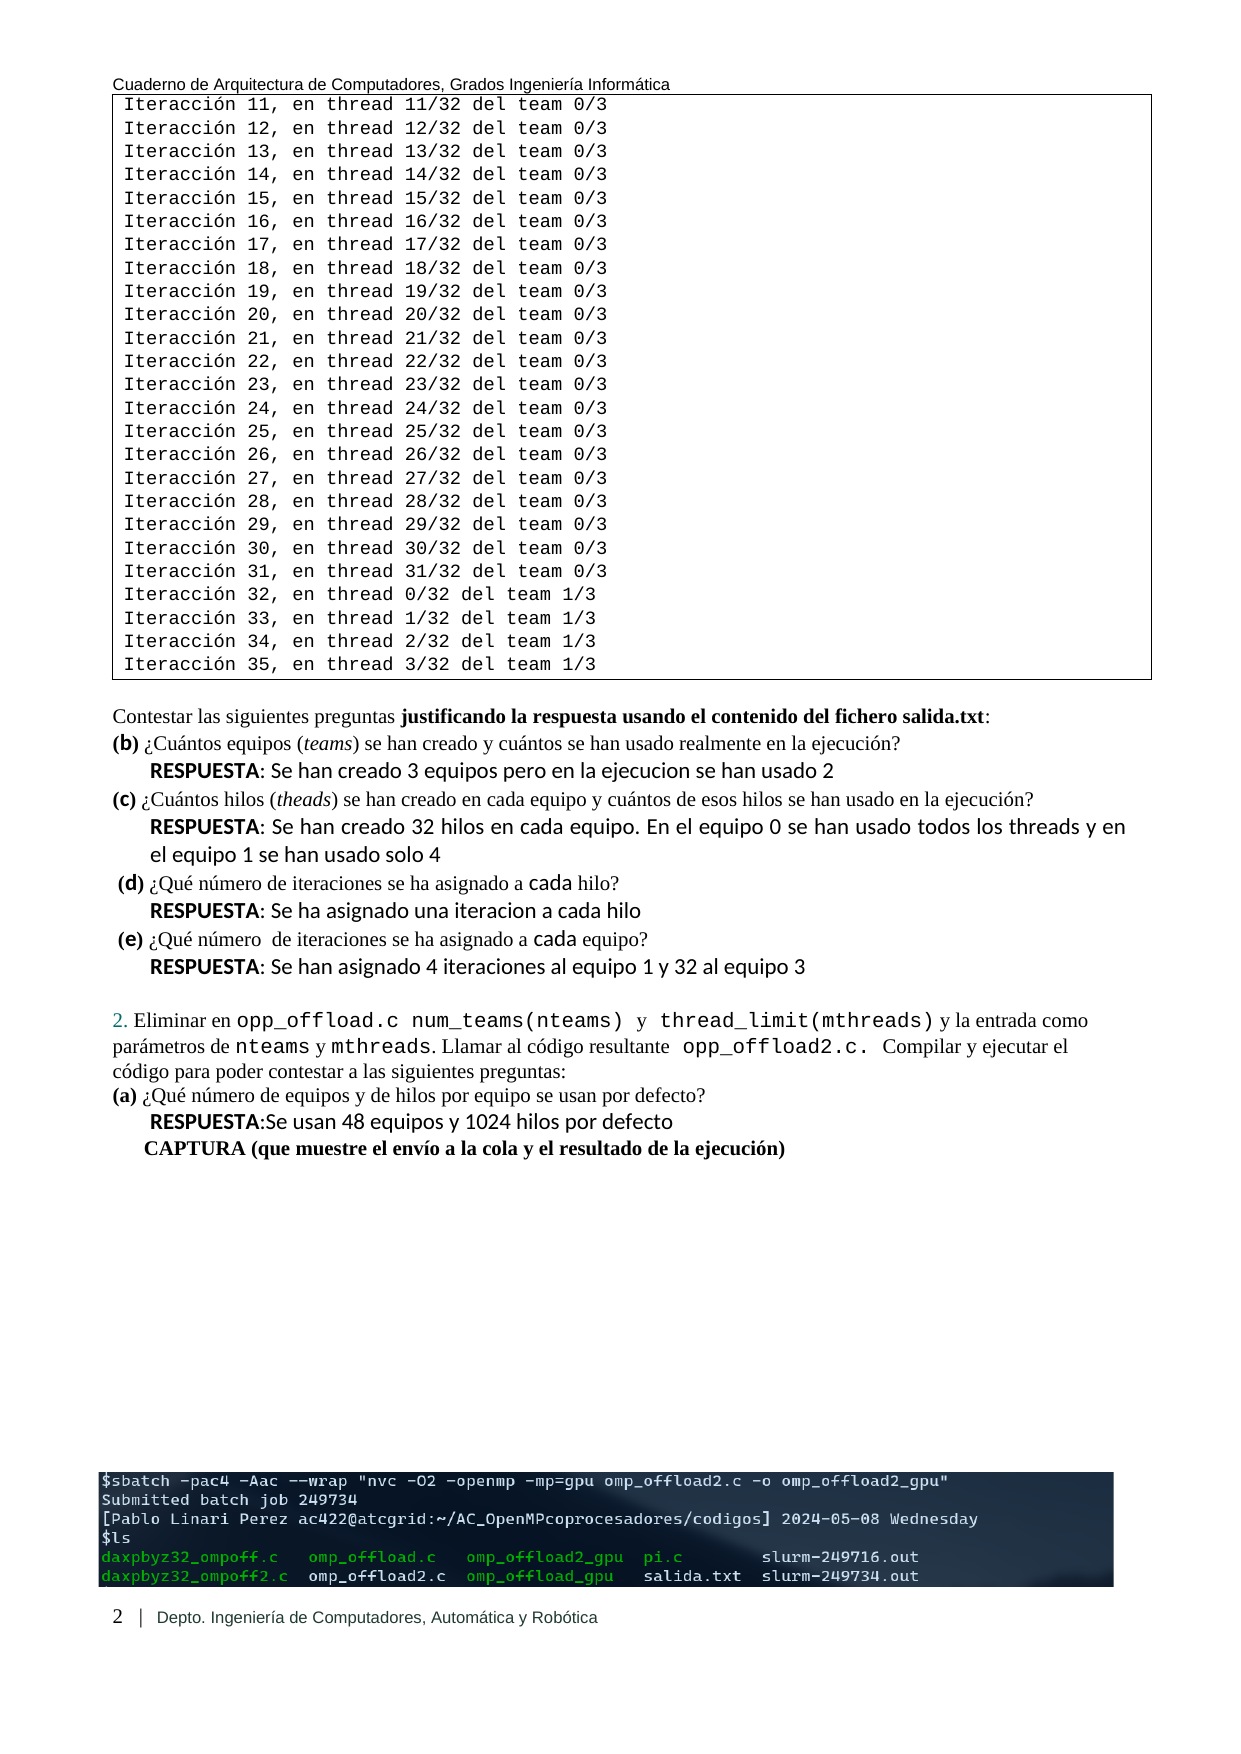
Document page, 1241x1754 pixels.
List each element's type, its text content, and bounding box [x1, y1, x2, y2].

text RESPUESTA: Se han creado 3 equipos pero en la ejecucion se han usado 2 [150, 756, 1128, 784]
text RESPUESTA: Se ha asignado una iteracion a cada hilo [150, 896, 1128, 924]
list CAPTURA (que muestre el envío a la cola y el resultado de la ejecución) [112, 1136, 1128, 1159]
list (a) ¿Qué número de equipos y de hilos por equipo se usan por defecto? [112, 1083, 1128, 1107]
list (b) ¿Cuántos equipos (teams) se han creado y cuántos se han usado realmente en la ejecución? [112, 728, 1128, 756]
text RESPUESTA: Se han asignado 4 iteraciones al equipo 1 y 32 al equipo 3 [150, 952, 1128, 980]
list Contestar las siguientes preguntas justificando la respuesta usando el contenido del fichero salida.txt: [112, 704, 1128, 728]
list (d) ¿Qué número de iteraciones se ha asignado a cada hilo? [112, 868, 1128, 896]
list (e) ¿Qué número de iteraciones se ha asignado a cada equipo? [112, 924, 1128, 952]
text RESPUESTA: Se han creado 32 hilos en cada equipo. En el equipo 0 se han usado todos los threads y en el equipo 1 se han usado solo 4 [150, 812, 1128, 868]
list 2. Eliminar en opp_offload.c num_teams(nteams) y thread_limit(mthreads) y la entrada como parámetros de nteams y mthreads. Llamar al código resultante opp_offload2.c. Compilar y ejecutar el código para poder contestar a las siguientes preguntas: [112, 1008, 1128, 1083]
list (c) ¿Cuántos hilos (theads) se han creado en cada equipo y cuántos de esos hilos se han usado en la ejecución? [112, 784, 1128, 812]
table_header Iteracción 11, en thread 11/32 del team 0/3 Iteracción 12, en thread 12/32 del team 0/3 Iteracción 13, en thread 13/32 del team 0/3 Iteracción 14, en thread 14/32 del team 0/3 Iteracción 15, en thread 15/32 del team 0/3 Iteracción 16, en thread 16/32 del team 0/3 Iteracción 17, en thread 17/32 del team 0/3 Iteracción 18, en thread 18/32 del team 0/3 Iteracción 19, en thread 19/32 del team 0/3 Iteracción 20, en thread 20/32 del team 0/3 Iteracción 21, en thread 21/32 del team 0/3 Iteracción 22, en thread 22/32 del team 0/3 Iteracción 23, en thread 23/32 del team 0/3 Iteracción 24, en thread 24/32 del team 0/3 Iteracción 25, en thread 25/32 del team 0/3 Iteracción 26, en thread 26/32 del team 0/3 Iteracción 27, en thread 27/32 del team 0/3 Iteracción 28, en thread 28/32 del team 0/3 Iteracción 29, en thread 29/32 del team 0/3 Iteracción 30, en thread 30/32 del team 0/3 Iteracción 31, en thread 31/32 del team 0/3 Iteracción 32, en thread 0/32 del team 1/3 Iteracción 33, en thread 1/32 del team 1/3 Iteracción 34, en thread 2/32 del team 1/3 Iteracción 35, en thread 3/32 del team 1/3 [113, 95, 1151, 678]
text RESPUESTA:Se usan 48 equipos y 1024 hilos por defecto [150, 1107, 1128, 1136]
picture [98, 1472, 1114, 1587]
